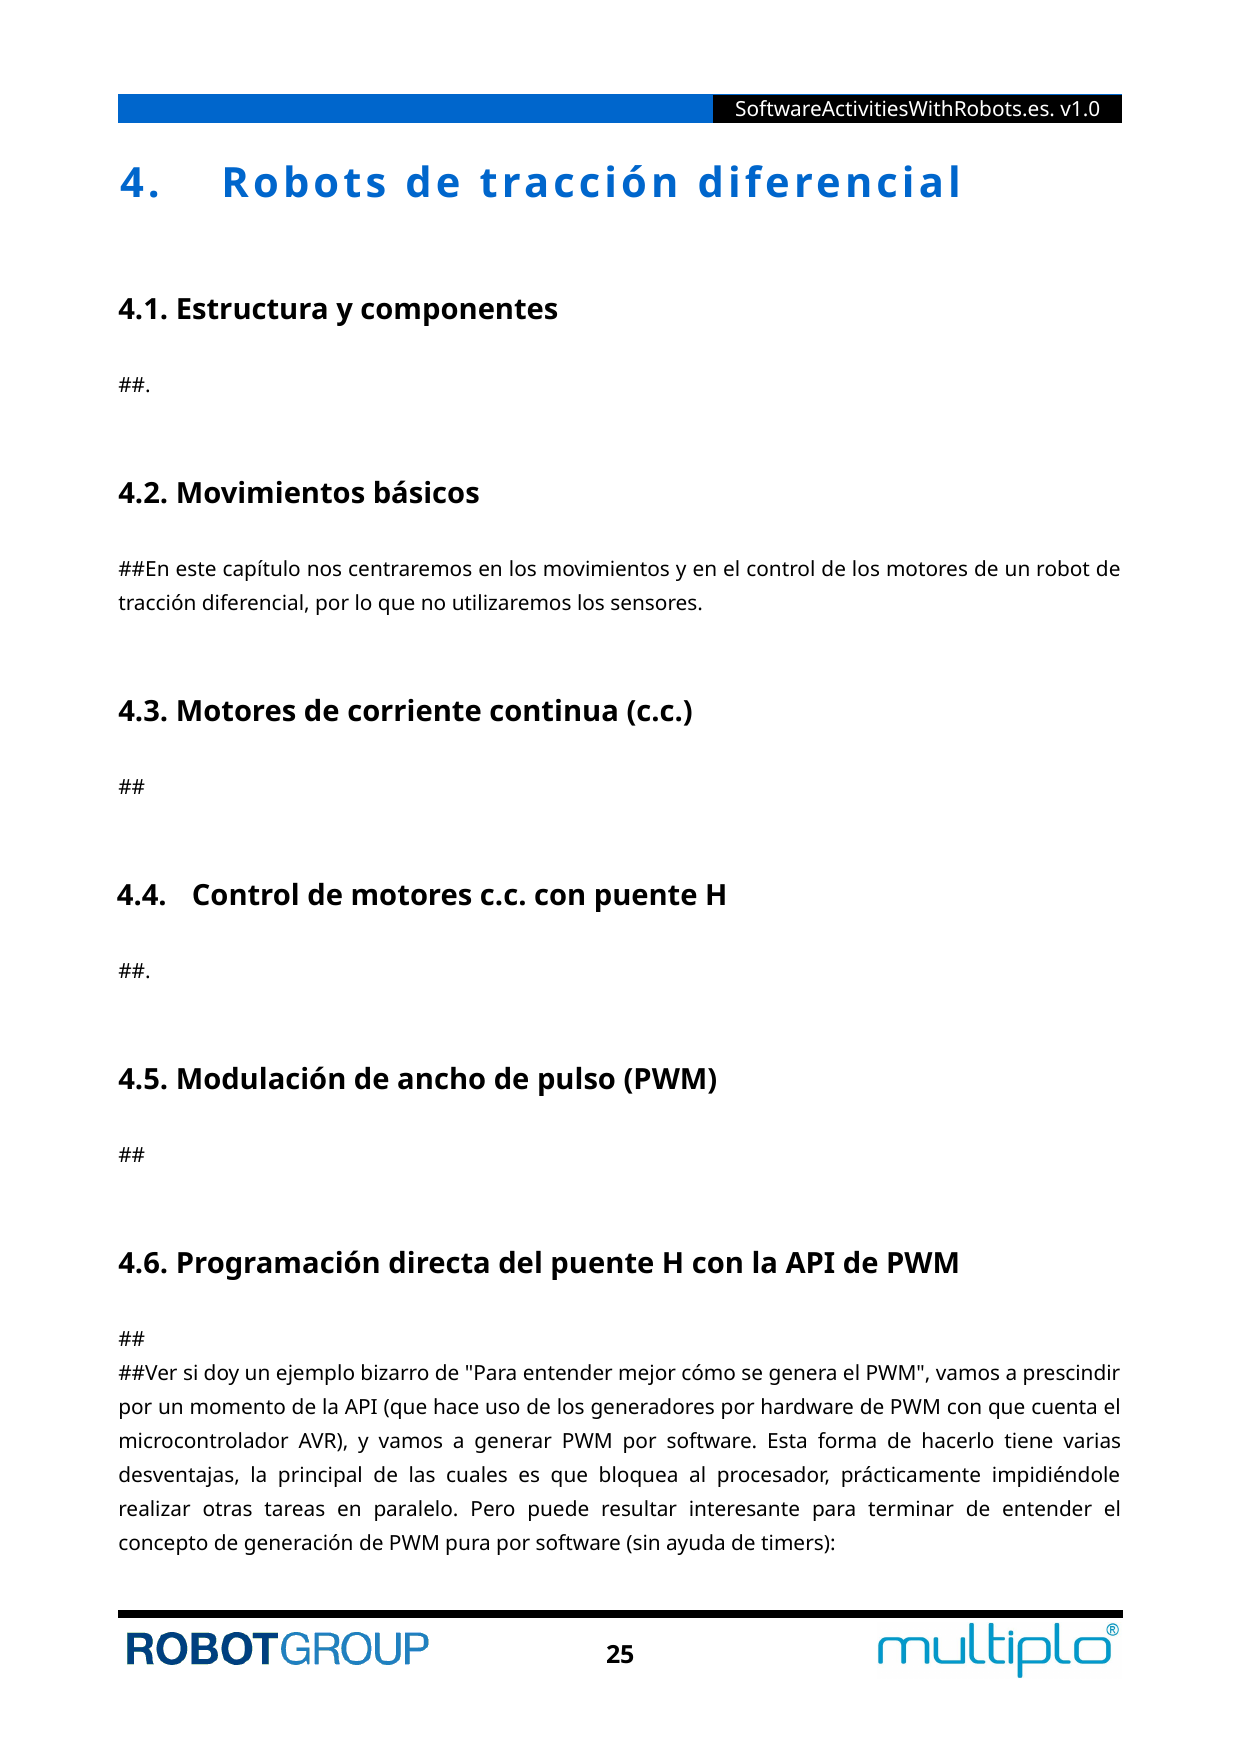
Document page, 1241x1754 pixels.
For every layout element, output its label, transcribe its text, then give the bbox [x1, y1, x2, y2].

text 4. Robots de tracción diferencial [120, 152, 1122, 209]
text 4.3. Motores de corriente continua (c.c.) [118, 690, 1122, 730]
text ##En este capítulo nos centraremos en los movimientos y en el control de los motores de un robot de tracción diferencial, por lo que no utilizaremos los sensores. [118, 554, 1122, 617]
text 4.5. Modulación de ancho de pulso (PWM) [118, 1058, 1122, 1098]
text ##Ver si doy un ejemplo bizarro de "Para entender mejor cómo se genera el PWM", vamos a prescindir por un momento de la API (que hace uso de los generadores por hardware de PWM con que cuenta el microcontrolador AVR), y vamos a generar PWM por software. Esta forma de hacerlo tiene varias desventajas, la principal de las cuales es que bloquea al procesador, prácticamente impidiéndole realizar otras tareas en paralelo. Pero puede resultar interesante para terminar de entender el concepto de generación de PWM pura por software (sin ayuda de timers): [118, 1358, 1122, 1556]
picture [877, 1622, 1123, 1679]
text 4.1. Estructura y componentes [118, 289, 1122, 328]
text ##. [118, 956, 1122, 984]
text ## [118, 1324, 1122, 1352]
text ##. [118, 370, 1122, 399]
text 4.6. Programación directa del puente H con la API de PWM [118, 1242, 1122, 1282]
text ## [118, 772, 1122, 801]
text 4.4. Control de motores c.c. con puente H [117, 874, 1122, 914]
picture [118, 1622, 434, 1673]
text 4.2. Movimientos básicos [118, 472, 1122, 512]
text ## [118, 1140, 1122, 1168]
